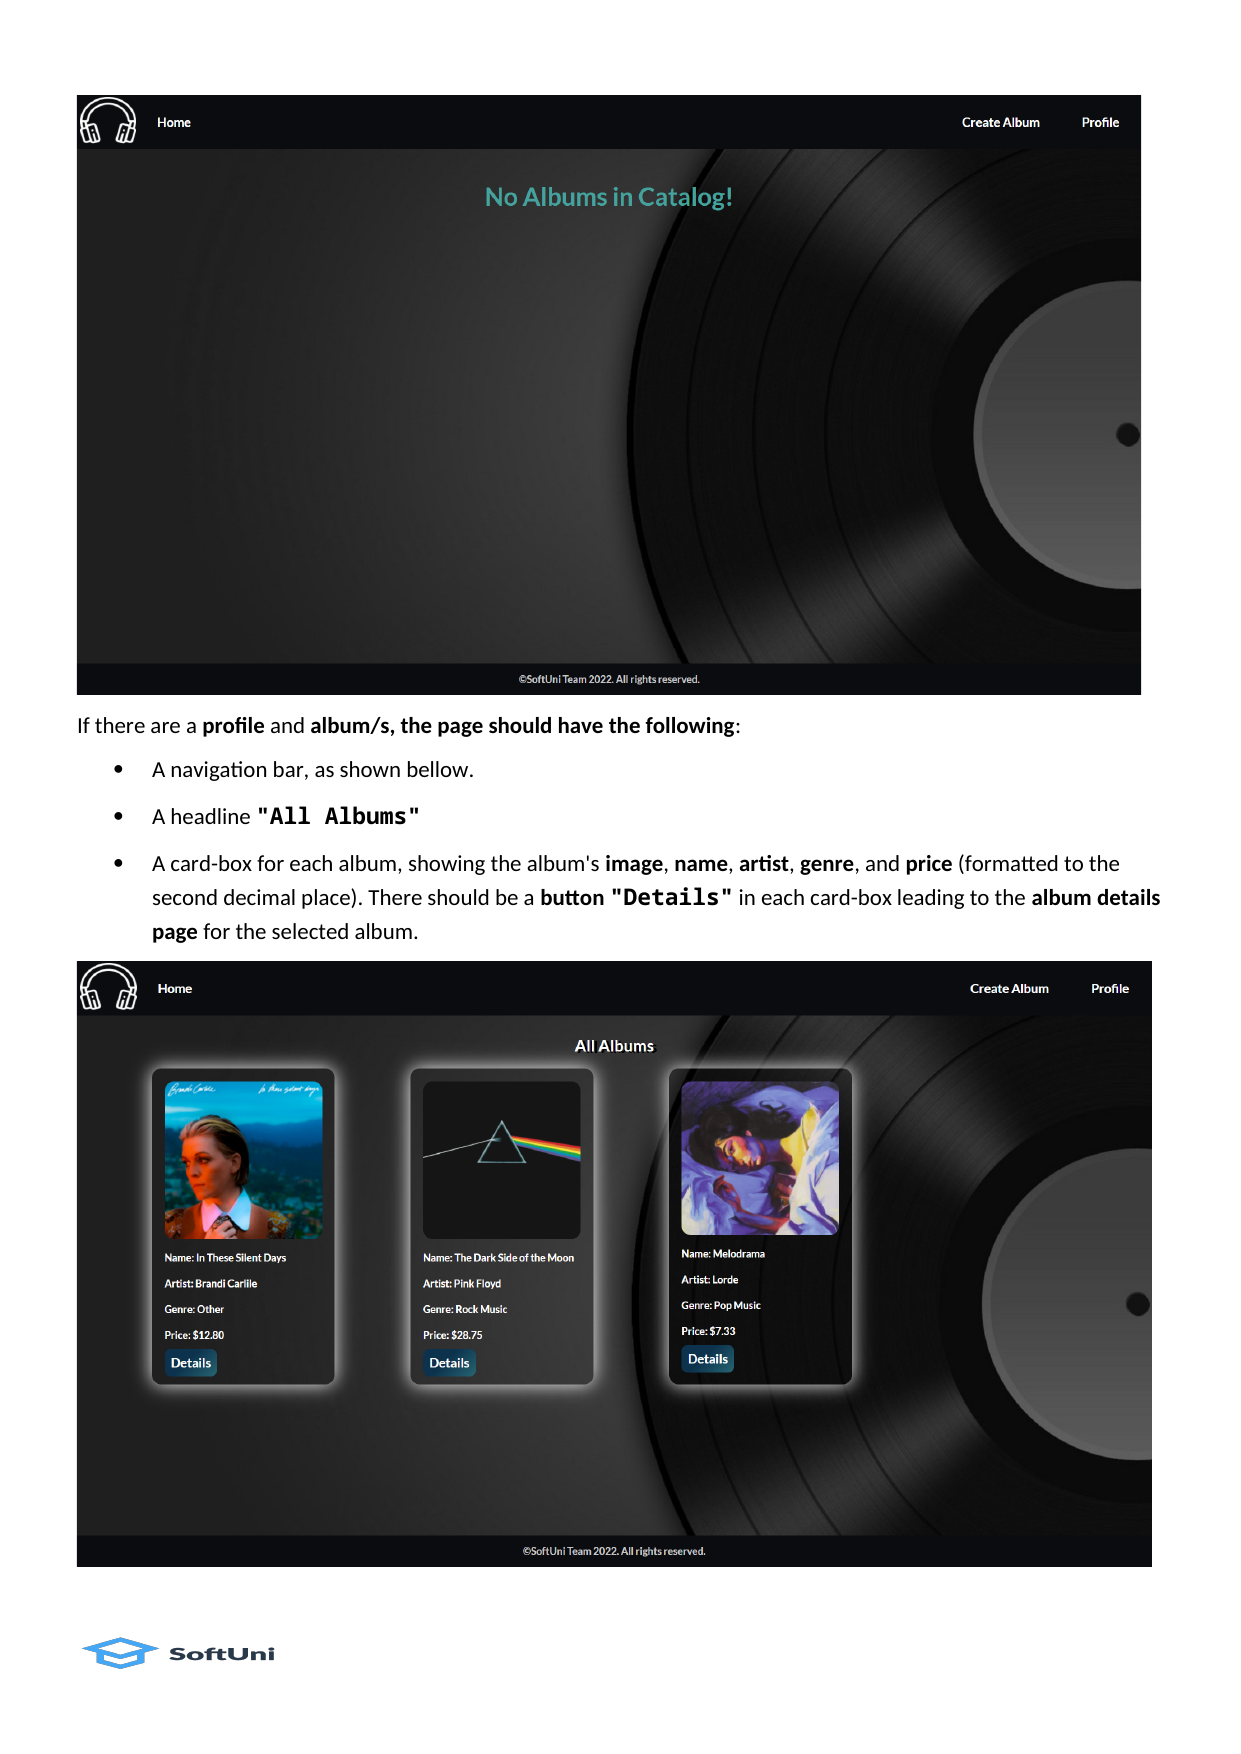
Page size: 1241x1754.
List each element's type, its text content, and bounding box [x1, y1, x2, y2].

picture [76, 95, 1142, 695]
list A card-box for each album, showing the album's image, name, artist, genre, and price (formatted to the second decimal place). There should be a button "Details" in each card-box leading to the album details page for the selected album. [114, 849, 1163, 945]
picture [75, 1635, 281, 1672]
list A headline "All Albums" [114, 800, 1163, 831]
picture [76, 961, 1152, 1567]
list A navigation bar, as shown bellow. [114, 756, 1163, 783]
text If there are a profile and album/s, the page should have the following: [77, 711, 1163, 739]
